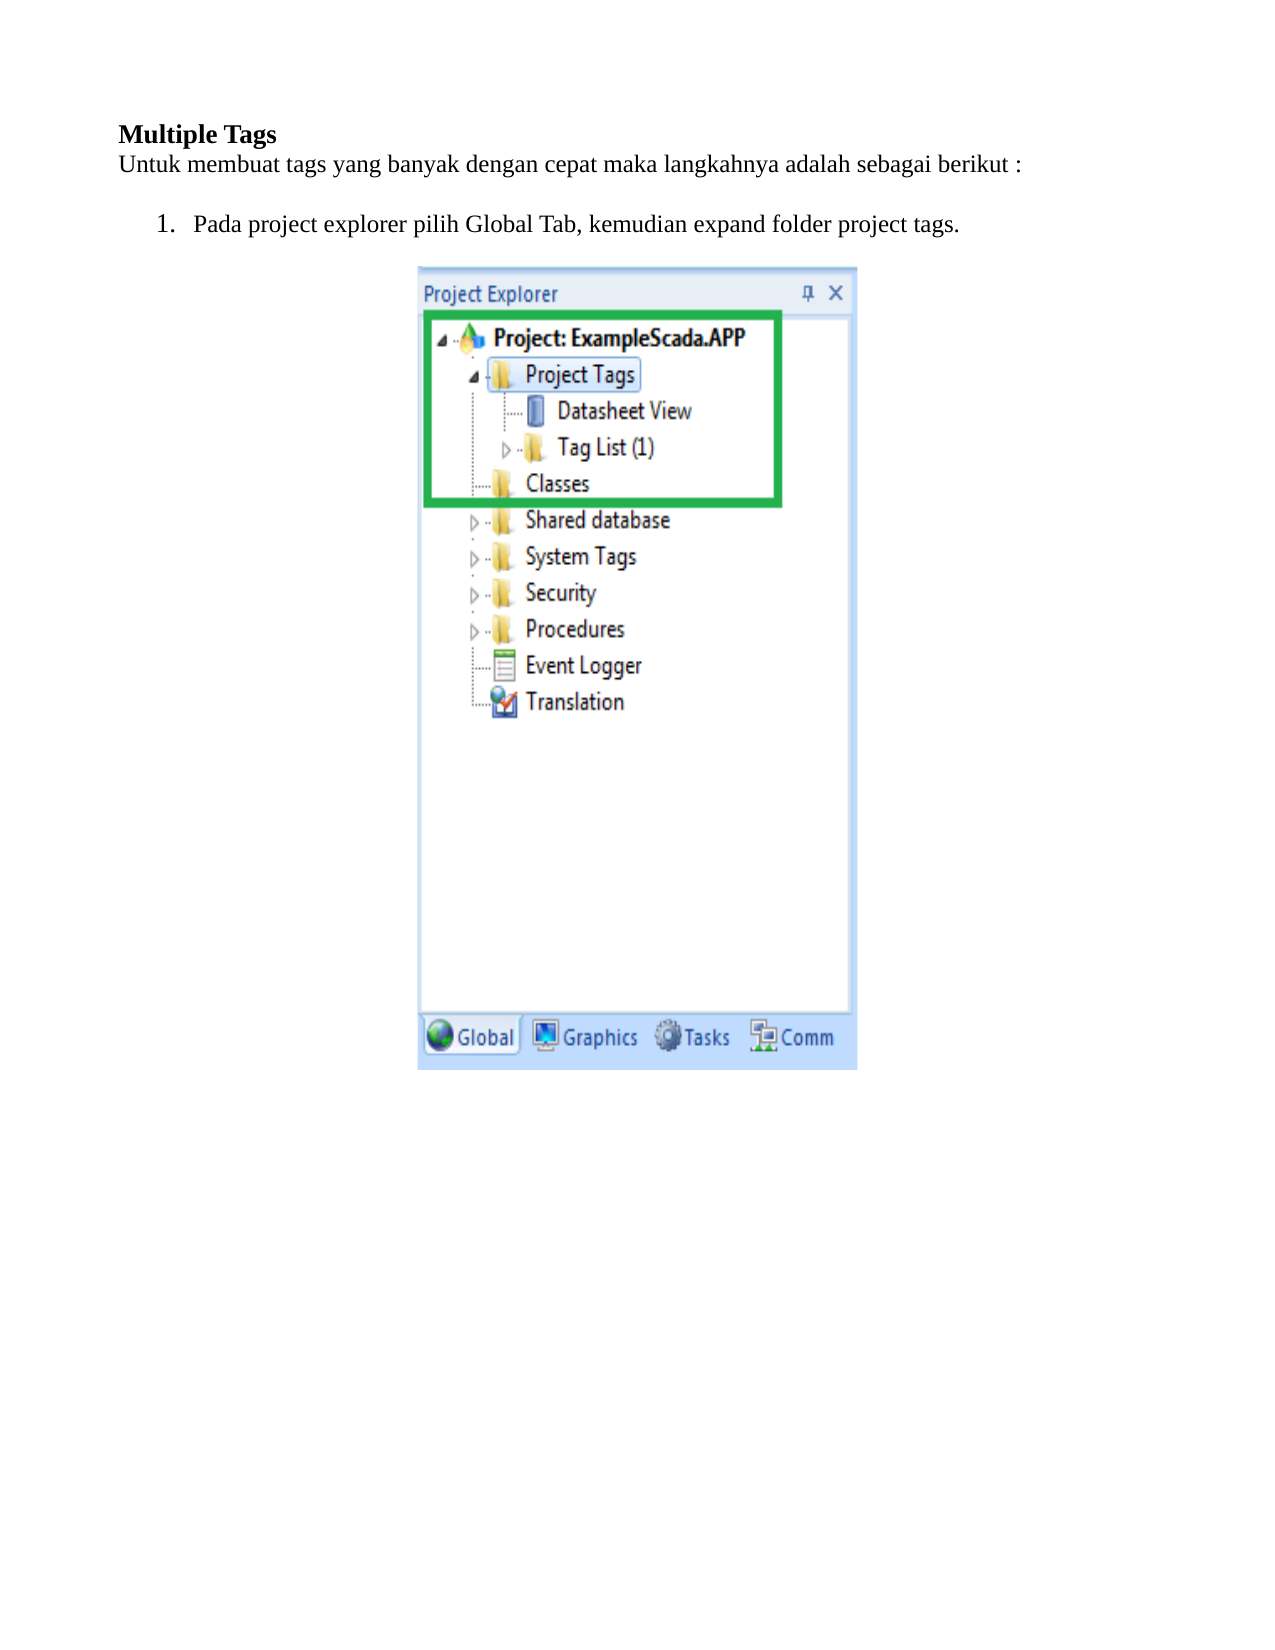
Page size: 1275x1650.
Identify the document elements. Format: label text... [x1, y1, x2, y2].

picture [417, 266, 858, 1070]
text Untuk membuat tags yang banyak dengan cepat maka langkahnya adalah sebagai berikut : [118, 149, 1157, 178]
list Pada project explorer pilih Global Tab, kemudian expand folder project tags. [156, 207, 1157, 238]
text Multiple Tags [118, 118, 1157, 149]
